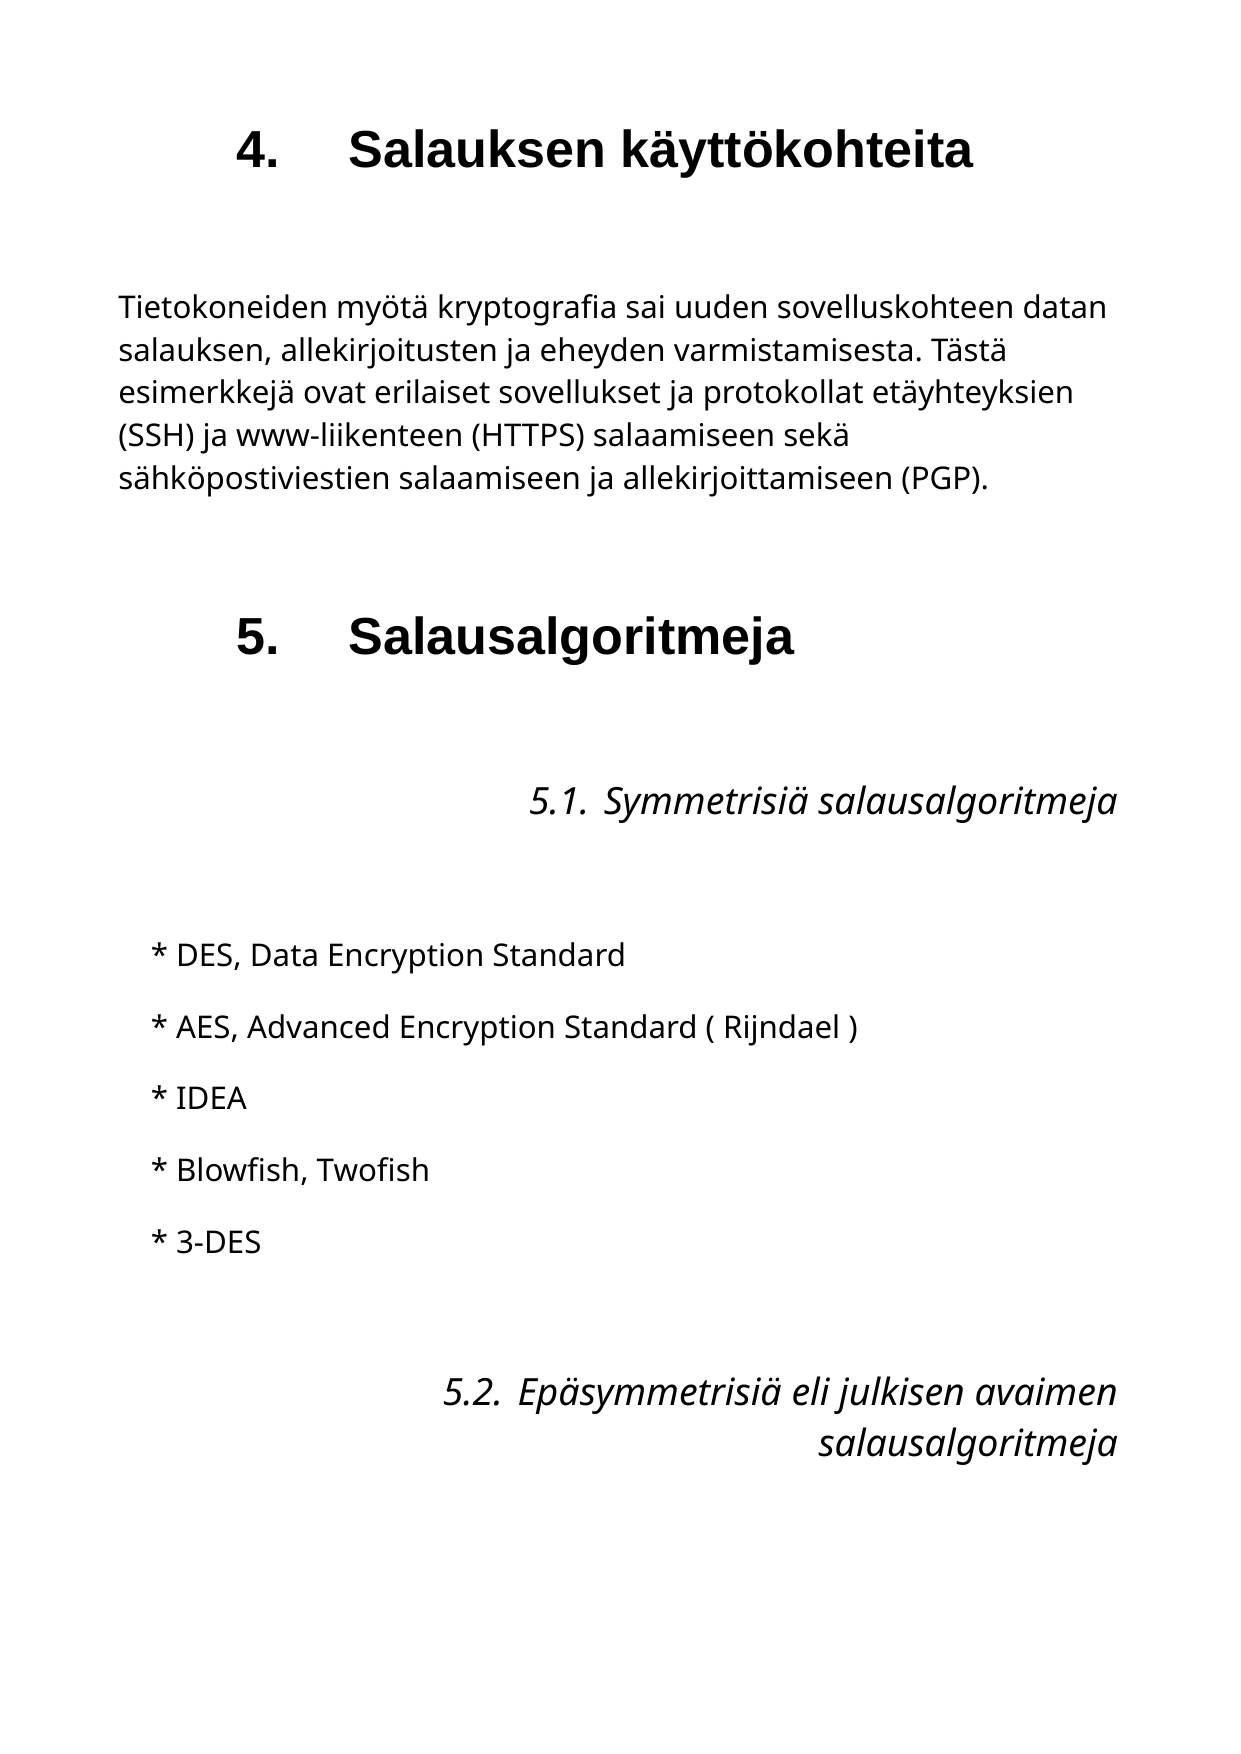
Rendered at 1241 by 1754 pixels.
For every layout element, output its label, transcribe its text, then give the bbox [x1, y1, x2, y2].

text * 3-DES [118, 1220, 1122, 1262]
text * DES, Data Encryption Standard [118, 933, 1122, 975]
list Epäsymmetrisiä eli julkisen avaimen salausalgoritmeja [295, 1366, 1122, 1468]
list Salausalgoritmeja [236, 605, 1122, 665]
text * AES, Advanced Encryption Standard ( Rijndael ) [118, 1004, 1122, 1047]
text * Blowfish, Twofish [118, 1148, 1122, 1191]
list Salauksen käyttökohteita [236, 118, 1122, 178]
text Tietokoneiden myötä kryptografia sai uuden sovelluskohteen datan salauksen, allekirjoitusten ja eheyden varmistamisesta. Tästä esimerkkejä ovat erilaiset sovellukset ja protokollat etäyhteyksien (SSH) ja www-liikenteen (HTTPS) salaamiseen sekä sähköpostiviestien salaamiseen ja allekirjoittamiseen (PGP). [118, 285, 1122, 498]
text * IDEA [118, 1076, 1122, 1119]
list Symmetrisiä salausalgoritmeja [295, 774, 1122, 826]
